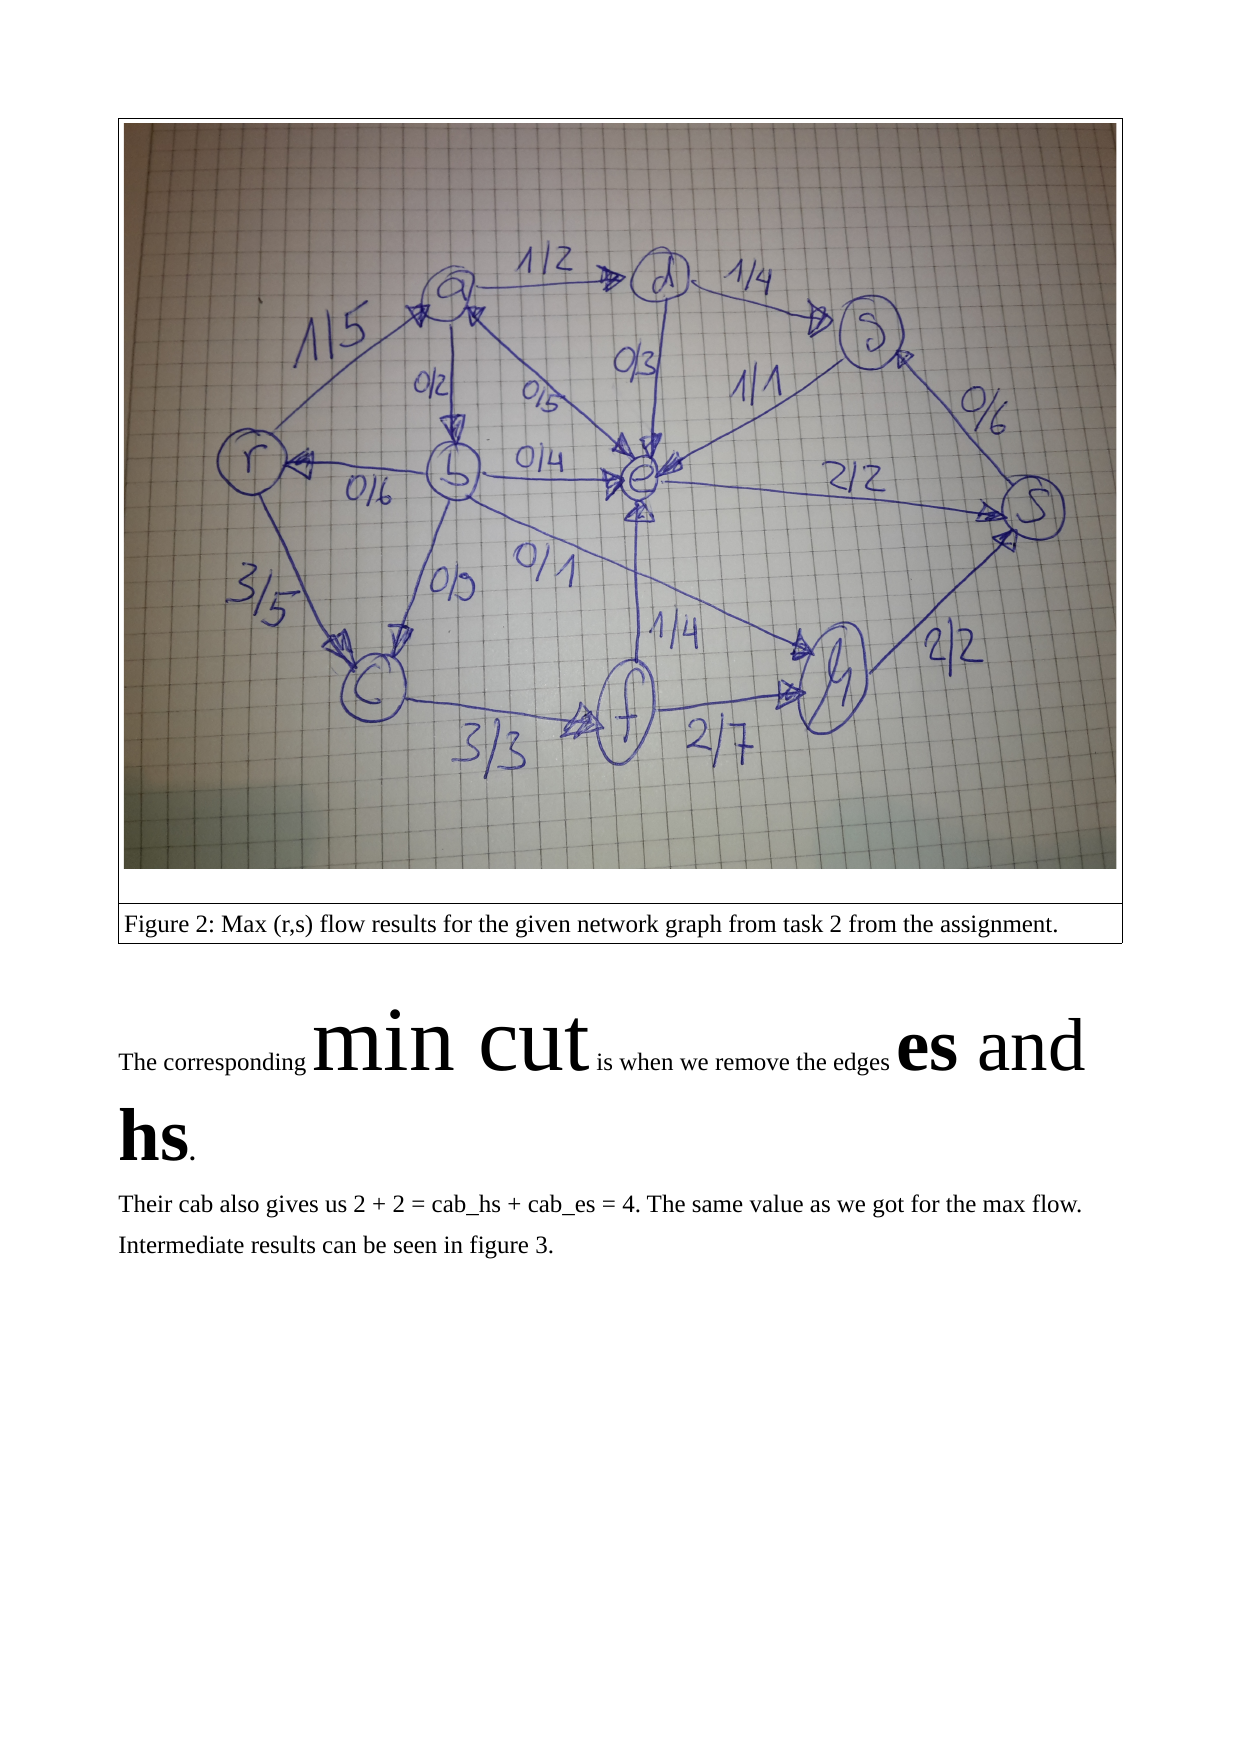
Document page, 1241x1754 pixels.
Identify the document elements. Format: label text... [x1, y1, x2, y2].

table_cell Figure 2: Max (r,s) flow results for the given network graph from task 2 from the assignment. [119, 904, 1122, 943]
text Intermediate results can be seen in figure 3. [118, 1230, 1122, 1259]
text Their cab also gives us 2 + 2 = cab_hs + cab_es = 4. The same value as we got for the max flow. [118, 1189, 1122, 1217]
picture [123, 123, 1117, 869]
text The corresponding min cut is when we remove the edges es and hs. [118, 984, 1122, 1176]
table_header [119, 119, 1122, 903]
